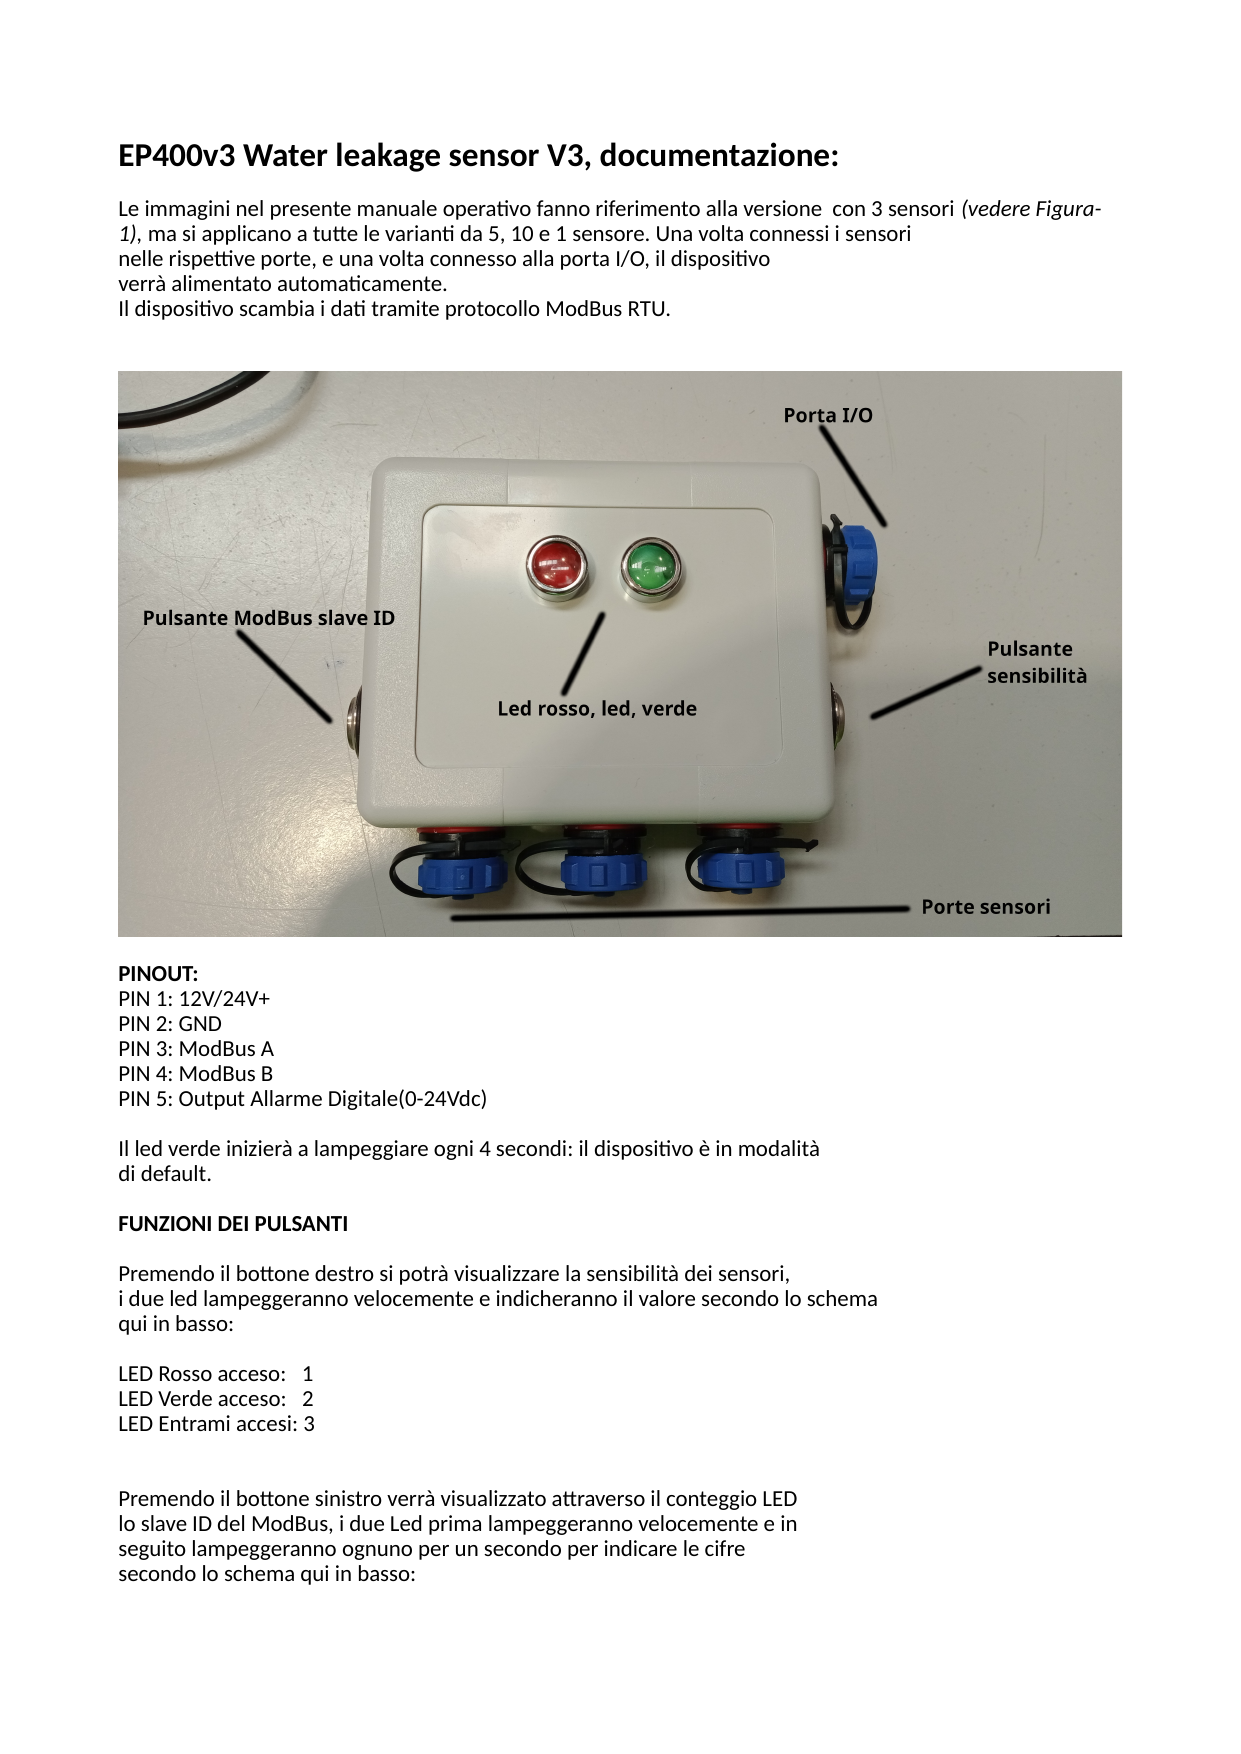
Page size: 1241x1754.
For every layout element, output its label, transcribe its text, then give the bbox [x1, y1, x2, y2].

text nelle rispettive porte, e una volta connesso alla porta I/O, il dispositivo [118, 247, 1122, 272]
text seguito lampeggeranno ognuno per un secondo per indicare le cifre [118, 1537, 1122, 1562]
text PINOUT: [118, 962, 1122, 987]
text Premendo il bottone sinistro verrà visualizzato attraverso il conteggio LED [118, 1487, 1122, 1512]
text Le immagini nel presente manuale operativo fanno riferimento alla versione con 3 sensori (vedere Figura-1), ma si applicano a tutte le varianti da 5, 10 e 1 sensore. Una volta connessi i sensori [118, 197, 1122, 247]
text Il led verde inizierà a lampeggiare ogni 4 secondi: il dispositivo è in modalità [118, 1137, 1122, 1162]
text PIN 1: 12V/24V+ [118, 987, 1122, 1012]
text LED Verde acceso: 2 [118, 1387, 1122, 1412]
text di default. [118, 1162, 1122, 1187]
text qui in basso: [118, 1312, 1122, 1337]
text PIN 5: Output Allarme Digitale(0-24Vdc) [118, 1087, 1122, 1112]
picture [118, 371, 1123, 937]
text PIN 4: ModBus B [118, 1062, 1122, 1087]
text LED Rosso acceso: 1 [118, 1362, 1122, 1387]
text Premendo il bottone destro si potrà visualizzare la sensibilità dei sensori, [118, 1262, 1122, 1287]
text verrà alimentato automaticamente. [118, 272, 1122, 297]
text Il dispositivo scambia i dati tramite protocollo ModBus RTU. [118, 297, 1122, 322]
text FUNZIONI DEI PULSANTI [118, 1212, 1122, 1237]
text EP400v3 Water leakage sensor V3, documentazione: [118, 147, 1122, 172]
text PIN 2: GND [118, 1012, 1122, 1037]
text i due led lampeggeranno velocemente e indicheranno il valore secondo lo schema [118, 1287, 1122, 1312]
text secondo lo schema qui in basso: [118, 1562, 1122, 1587]
text lo slave ID del ModBus, i due Led prima lampeggeranno velocemente e in [118, 1512, 1122, 1537]
text LED Entrami accesi: 3 [118, 1412, 1122, 1437]
text PIN 3: ModBus A [118, 1037, 1122, 1062]
